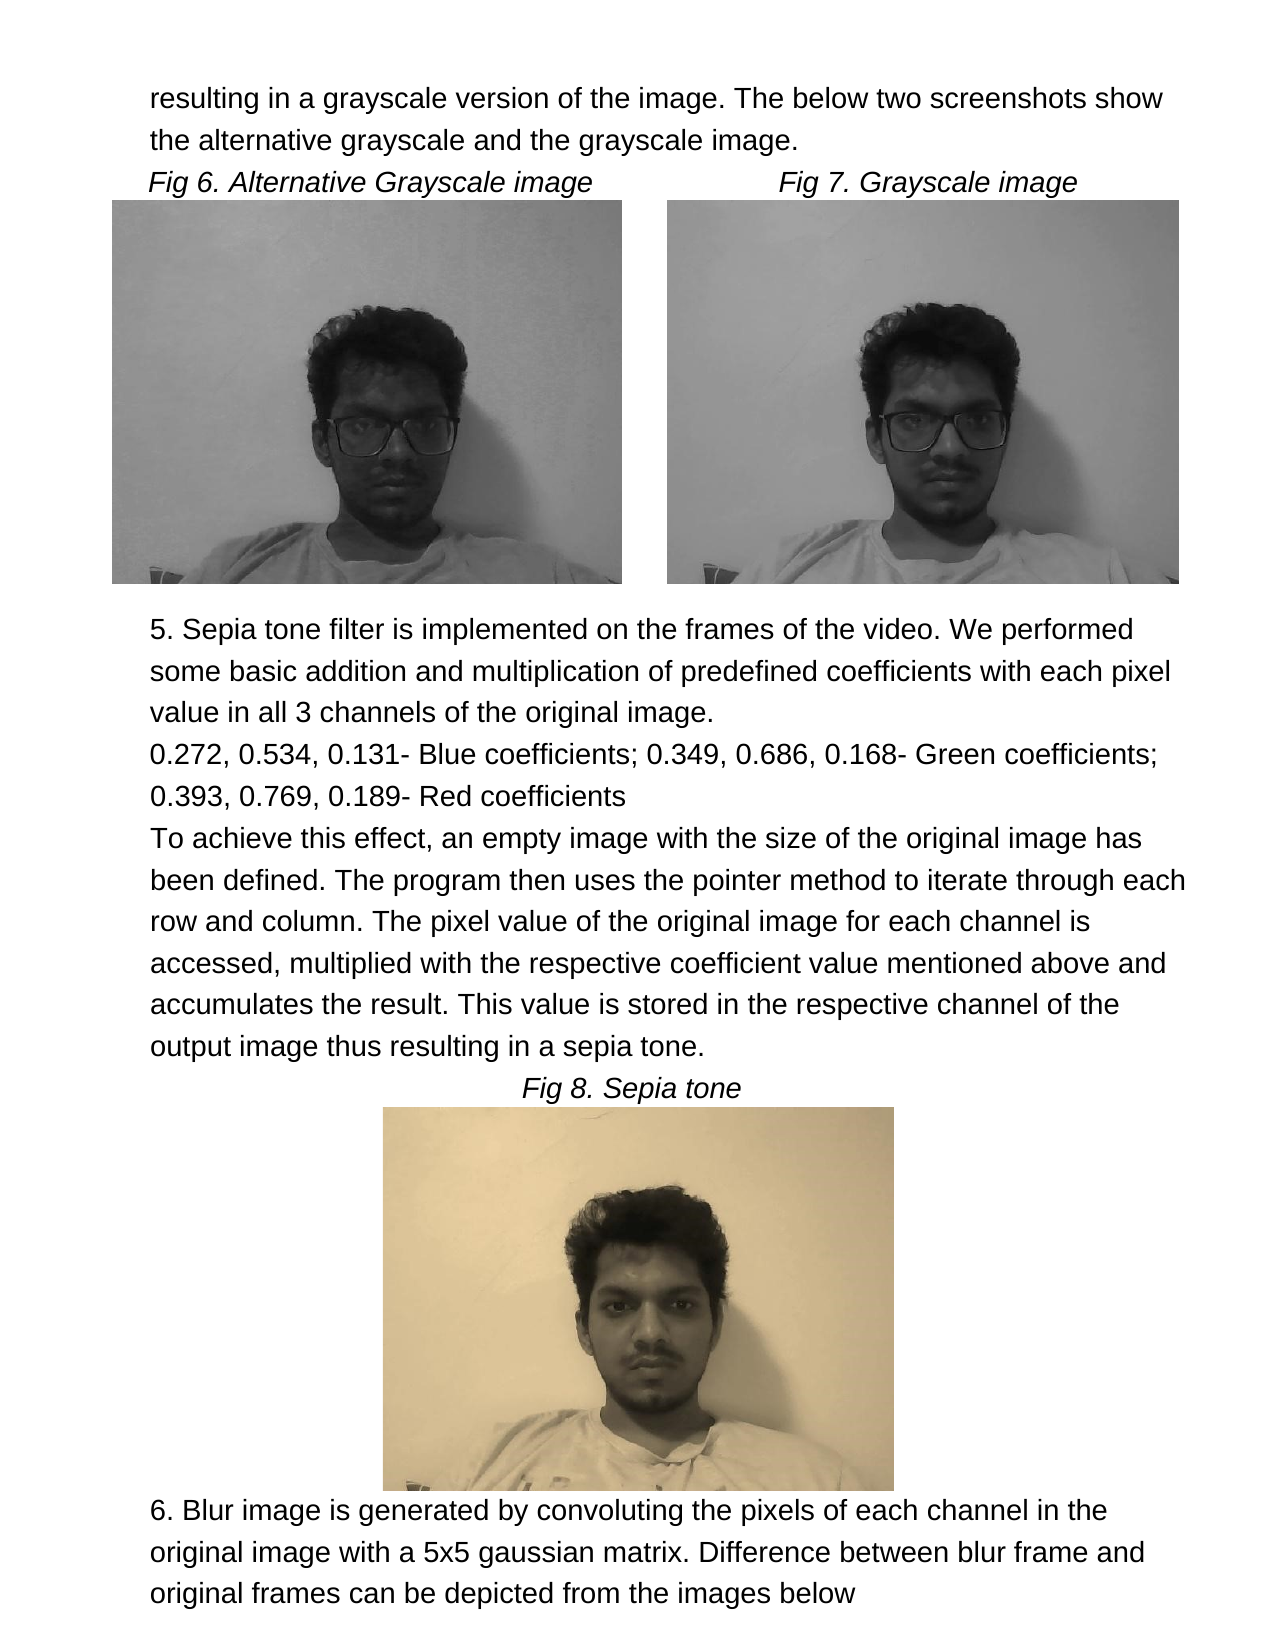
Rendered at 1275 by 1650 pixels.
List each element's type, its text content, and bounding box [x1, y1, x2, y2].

text 0.393, 0.769, 0.189- Red coefficients [150, 779, 1200, 813]
picture [382, 1107, 894, 1491]
subtitle Fig 8. Sepia tone [151, 1071, 1116, 1104]
text To achieve this effect, an empty image with the size of the original image has been defined. The program then uses the pointer method to iterate through each row and column. The pixel value of the original image for each channel is accessed, multiplied with the respective coefficient value mentioned above and accumulates the result. This value is stored in the respective channel of the output image thus resulting in a sepia tone. [150, 821, 1200, 1062]
text 5. Sepia tone filter is implemented on the frames of the video. We performed some basic addition and multiplication of predefined coefficients with each pixel value in all 3 channels of the original image. [149, 612, 1200, 729]
text resulting in a grayscale version of the image. The below two screenshots show the alternative grayscale and the grayscale image. [149, 81, 1200, 156]
picture [667, 200, 1179, 584]
subtitle Fig 6. Alternative Grayscale image Fig 7. Grayscale image [75, 165, 1200, 198]
text 6. Blur image is generated by convoluting the pixels of each channel in the original image with a 5x5 gaussian matrix. Difference between blur frame and original frames can be depicted from the images below [149, 1493, 1200, 1610]
text 0.272, 0.534, 0.131- Blue coefficients; 0.349, 0.686, 0.168- Green coefficients; [108, 737, 1200, 771]
picture [112, 200, 622, 584]
